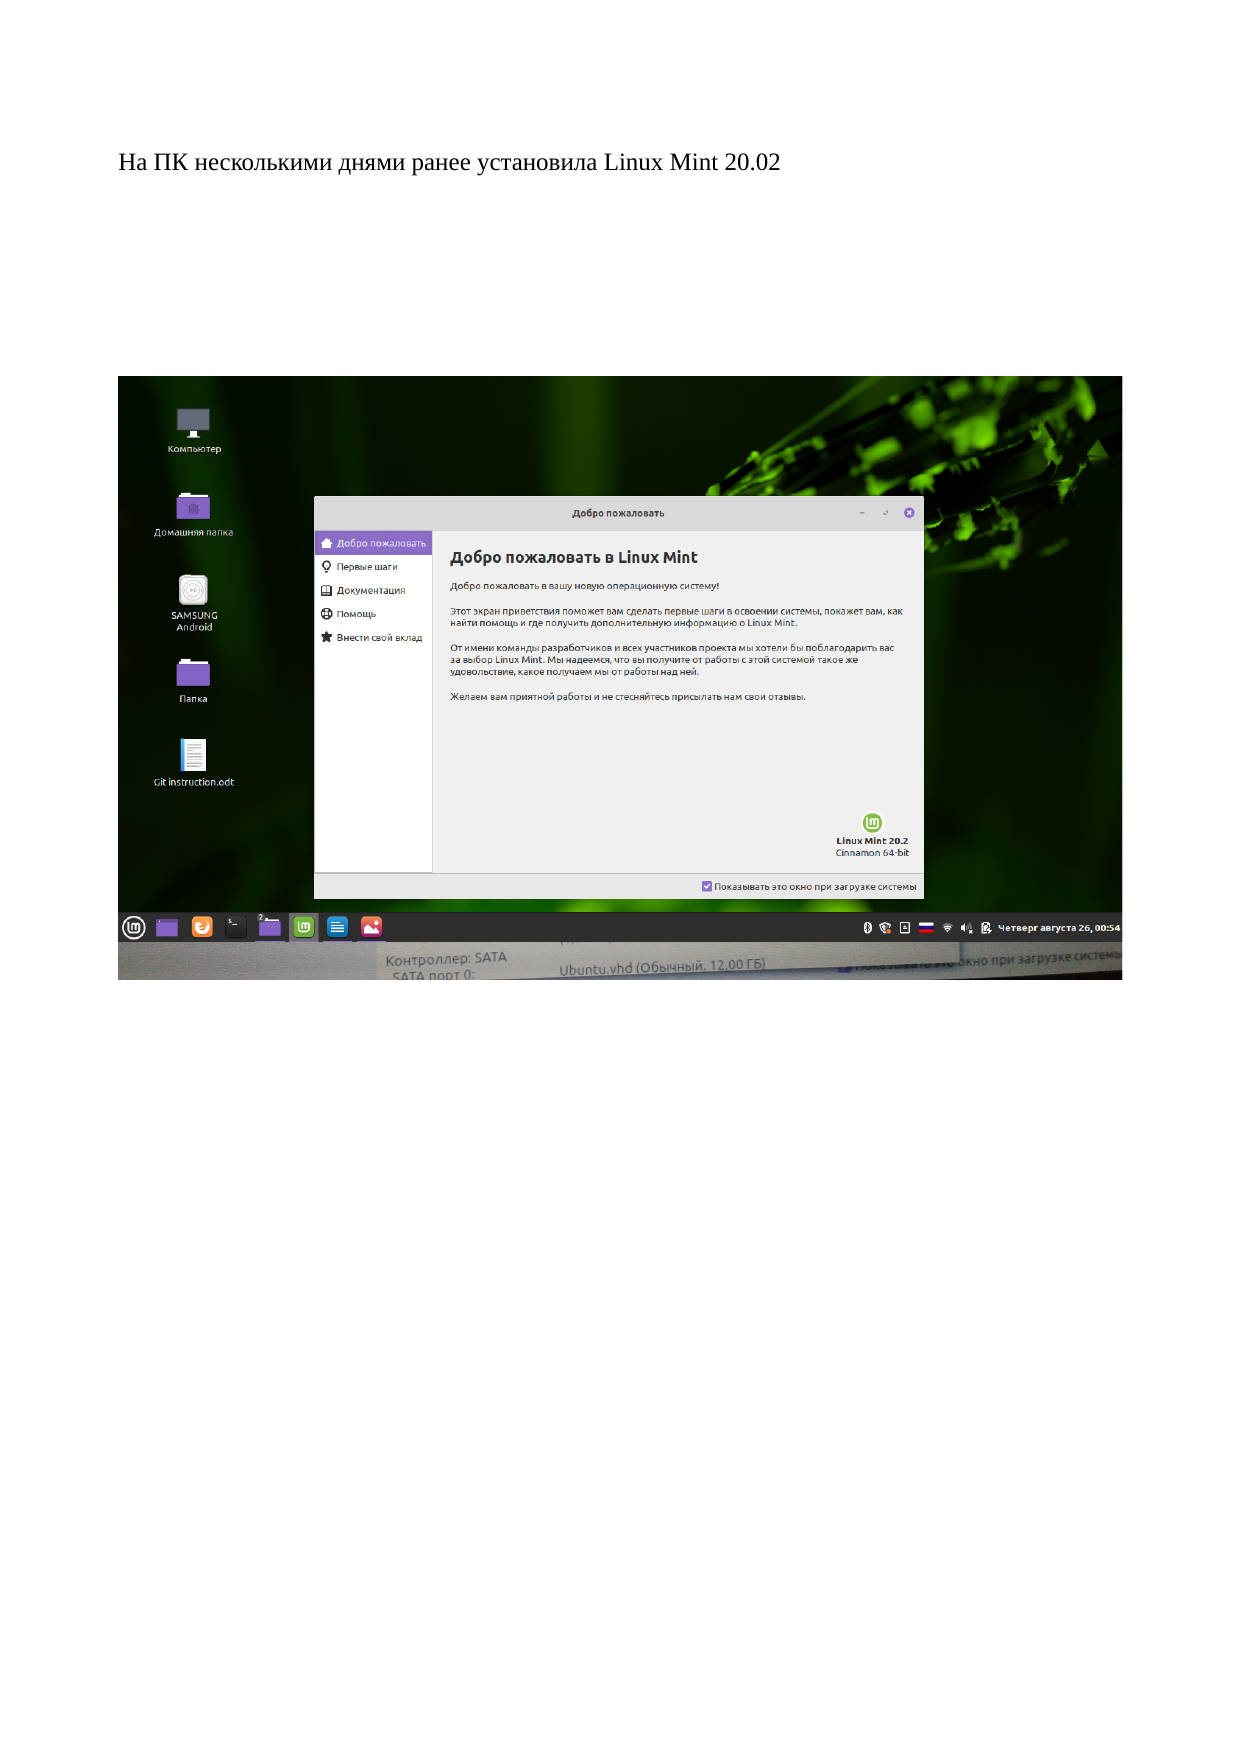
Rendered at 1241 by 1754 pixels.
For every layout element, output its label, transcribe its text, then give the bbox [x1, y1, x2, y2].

picture [118, 376, 1123, 980]
text На ПК несколькими днями ранее установила Linux Mint 20.02 [118, 147, 1122, 176]
